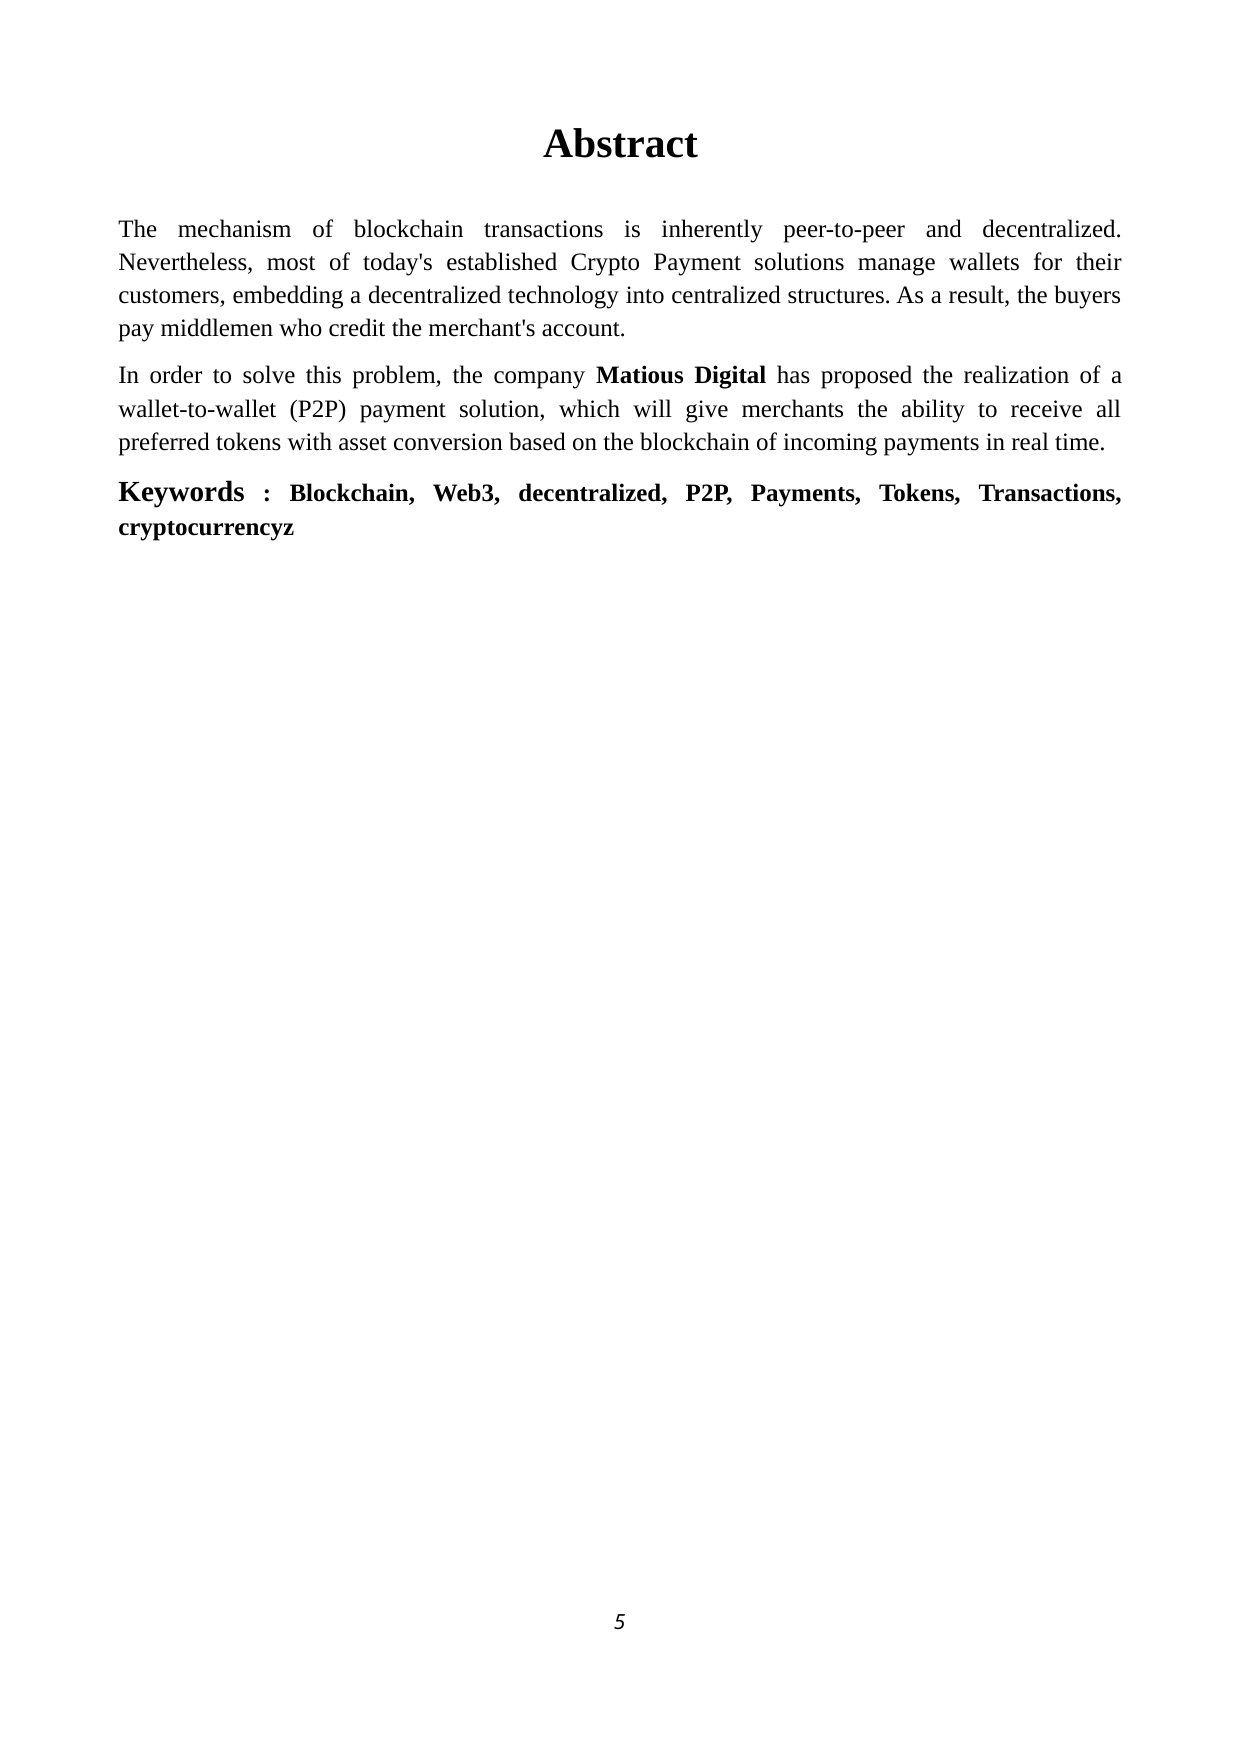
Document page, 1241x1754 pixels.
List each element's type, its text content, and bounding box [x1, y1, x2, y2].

text Abstract [118, 118, 1122, 166]
text In order to solve this problem, the company Matious Digital has proposed the realization of a wallet-to-wallet (P2P) payment solution, which will give merchants the ability to receive all preferred tokens with asset conversion based on the blockchain of incoming payments in real time. [118, 361, 1122, 455]
text Keywords : Blockchain, Web3, decentralized, P2P, Payments, Tokens, Transactions, cryptocurrencyz [118, 474, 1122, 541]
text The mechanism of blockchain transactions is inherently peer-to-peer and decentralized. Nevertheless, most of today's established Crypto Payment solutions manage wallets for their customers, embedding a decentralized technology into centralized structures. As a result, the buyers pay middlemen who credit the merchant's account. [118, 214, 1122, 342]
